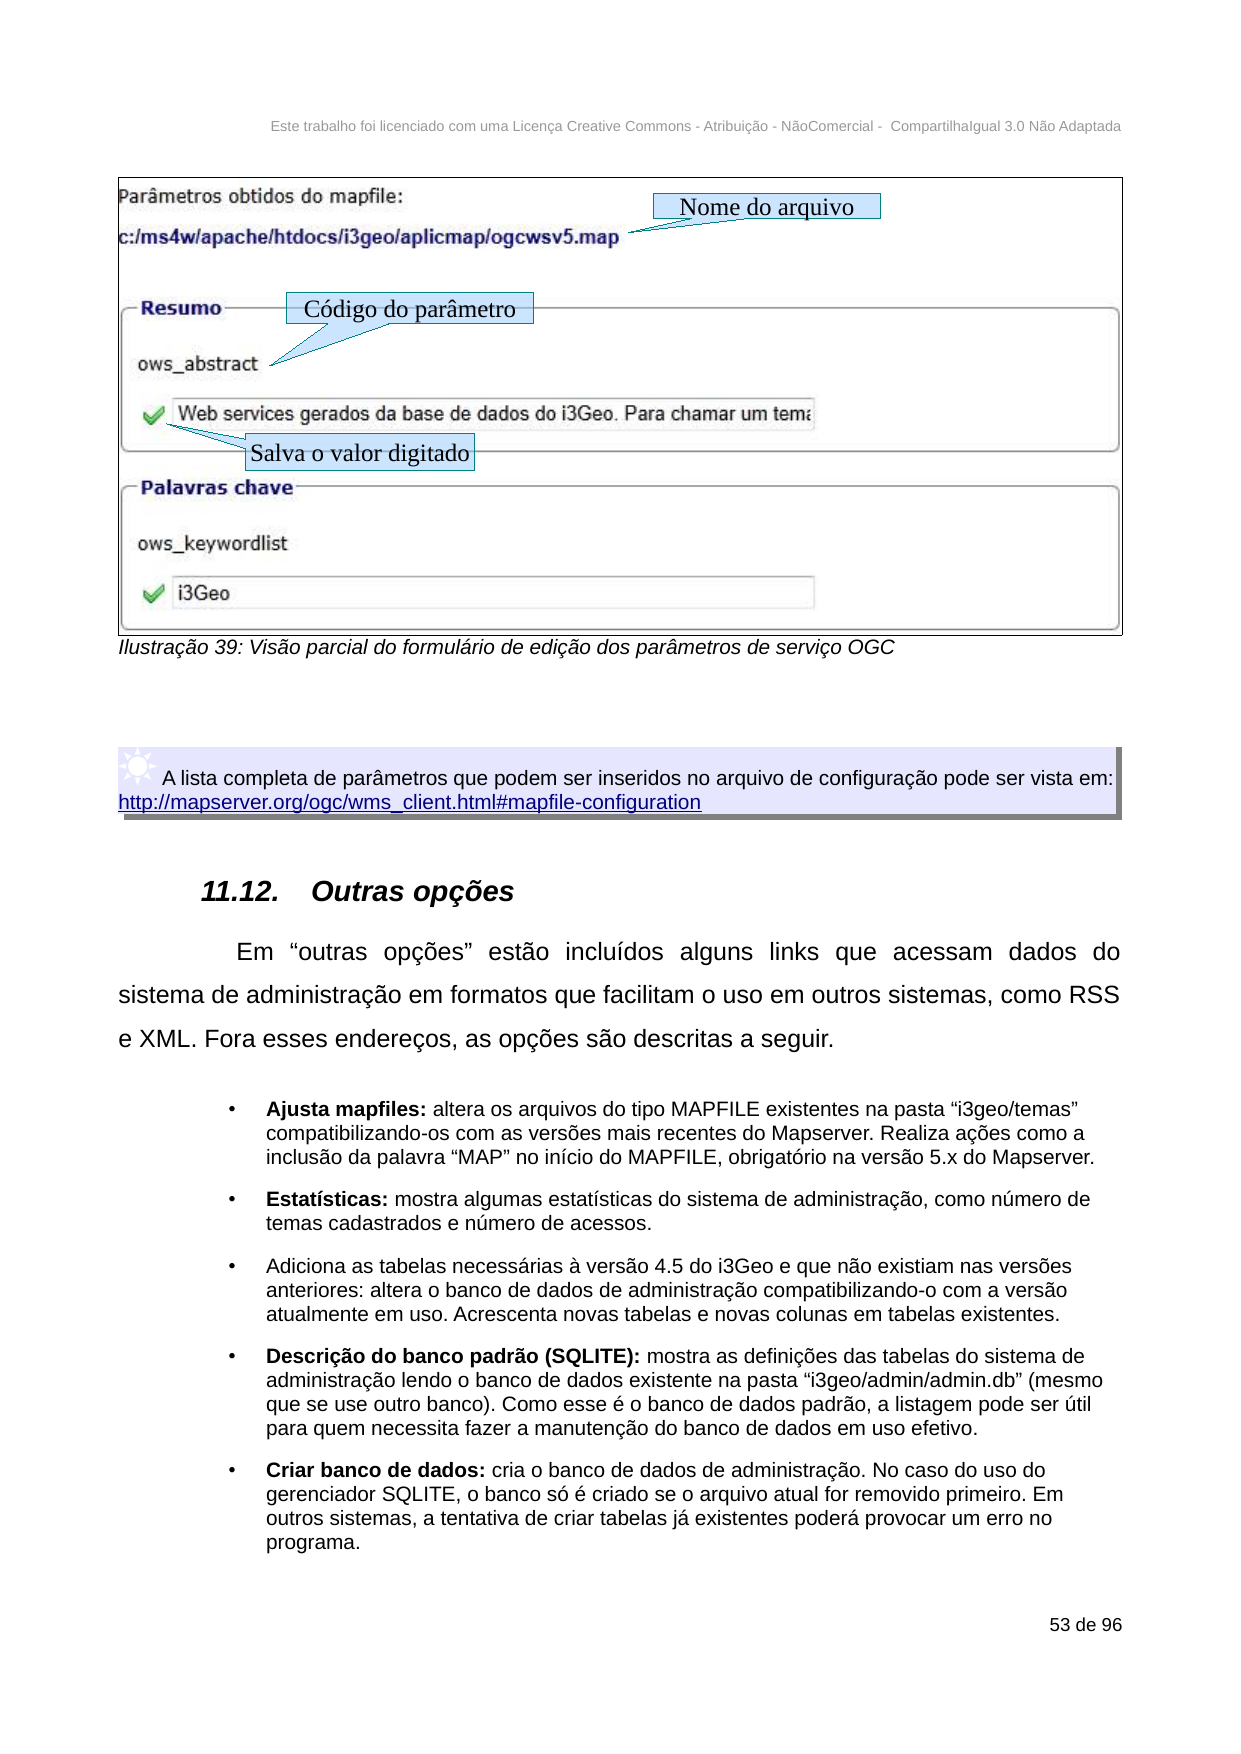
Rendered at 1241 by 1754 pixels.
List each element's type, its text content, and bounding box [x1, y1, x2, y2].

picture [118, 752, 152, 781]
text Ilustração 39: Visão parcial do formulário de edição dos parâmetros de serviço OGC [118, 636, 1122, 659]
list Descrição do banco padrão (SQLITE): mostra as definições das tabelas do sistema de administração lendo o banco de dados existente na pasta “i3geo/admin/admin.db” (mesmo que se use outro banco). Como esse é o banco de dados padrão, a listagem pode ser útil para quem necessita fazer a manutenção do banco de dados em uso efetivo. [228, 1344, 1122, 1440]
text A instalação do i3Geo pode ser testada utilizando-se o programa http://localhost/i3geo/testainstal.php. O relatório traz também informações sobre versão e bibliotecas PHP necessárias. [183, 427, 474, 470]
picture [119, 178, 1122, 635]
picture [134, 777, 141, 786]
picture [123, 772, 132, 781]
text A lista completa de parâmetros que podem ser inseridos no arquivo de configuração pode ser vista em: http://mapserver.org/ogc/wms_client.html#mapfile-configuration [118, 747, 1116, 814]
text A instalação do i3Geo pode ser testada utilizando-se o programa http://localhost/i3geo/testainstal.php. O relatório traz também informações sobre versão e bibliotecas PHP necessárias. [272, 293, 533, 364]
list Ajusta mapfiles: altera os arquivos do tipo MAPFILE existentes na pasta “i3geo/temas” compatibilizando-os com as versões mais recentes do Mapserver. Realiza ações como a inclusão da palavra “MAP” no início do MAPFILE, obrigatório na versão 5.x do Mapserver. [228, 1097, 1122, 1169]
list Adiciona as tabelas necessárias à versão 4.5 do i3Geo e que não existiam nas versões anteriores: altera o banco de dados de administração compatibilizando-o com a versão atualmente em uso. Acrescenta novas tabelas e novas colunas em tabelas existentes. [228, 1253, 1122, 1325]
picture [134, 746, 141, 755]
subtitle Outras opções [163, 874, 1077, 908]
text Em “outras opções” estão incluídos alguns links que acessam dados do sistema de administração em formatos que facilitam o uso em outros sistemas, como RSS e XML. Fora esses endereços, as opções são descritas a seguir. [118, 937, 1122, 1052]
list Criar banco de dados: cria o banco de dados de administração. No caso do uso do gerenciador SQLITE, o banco só é criado se o arquivo atual for removido primeiro. Em outros sistemas, a tentativa de criar tabelas já existentes poderá provocar um erro no programa. [228, 1458, 1122, 1554]
picture [149, 763, 158, 769]
text A instalação do i3Geo pode ser testada utilizando-se o programa http://localhost/i3geo/testainstal.php. O relatório traz também informações sobre versão e bibliotecas PHP necessárias. [644, 194, 880, 230]
list Estatísticas: mostra algumas estatísticas do sistema de administração, como número de temas cadastrados e número de acessos. [228, 1187, 1122, 1235]
